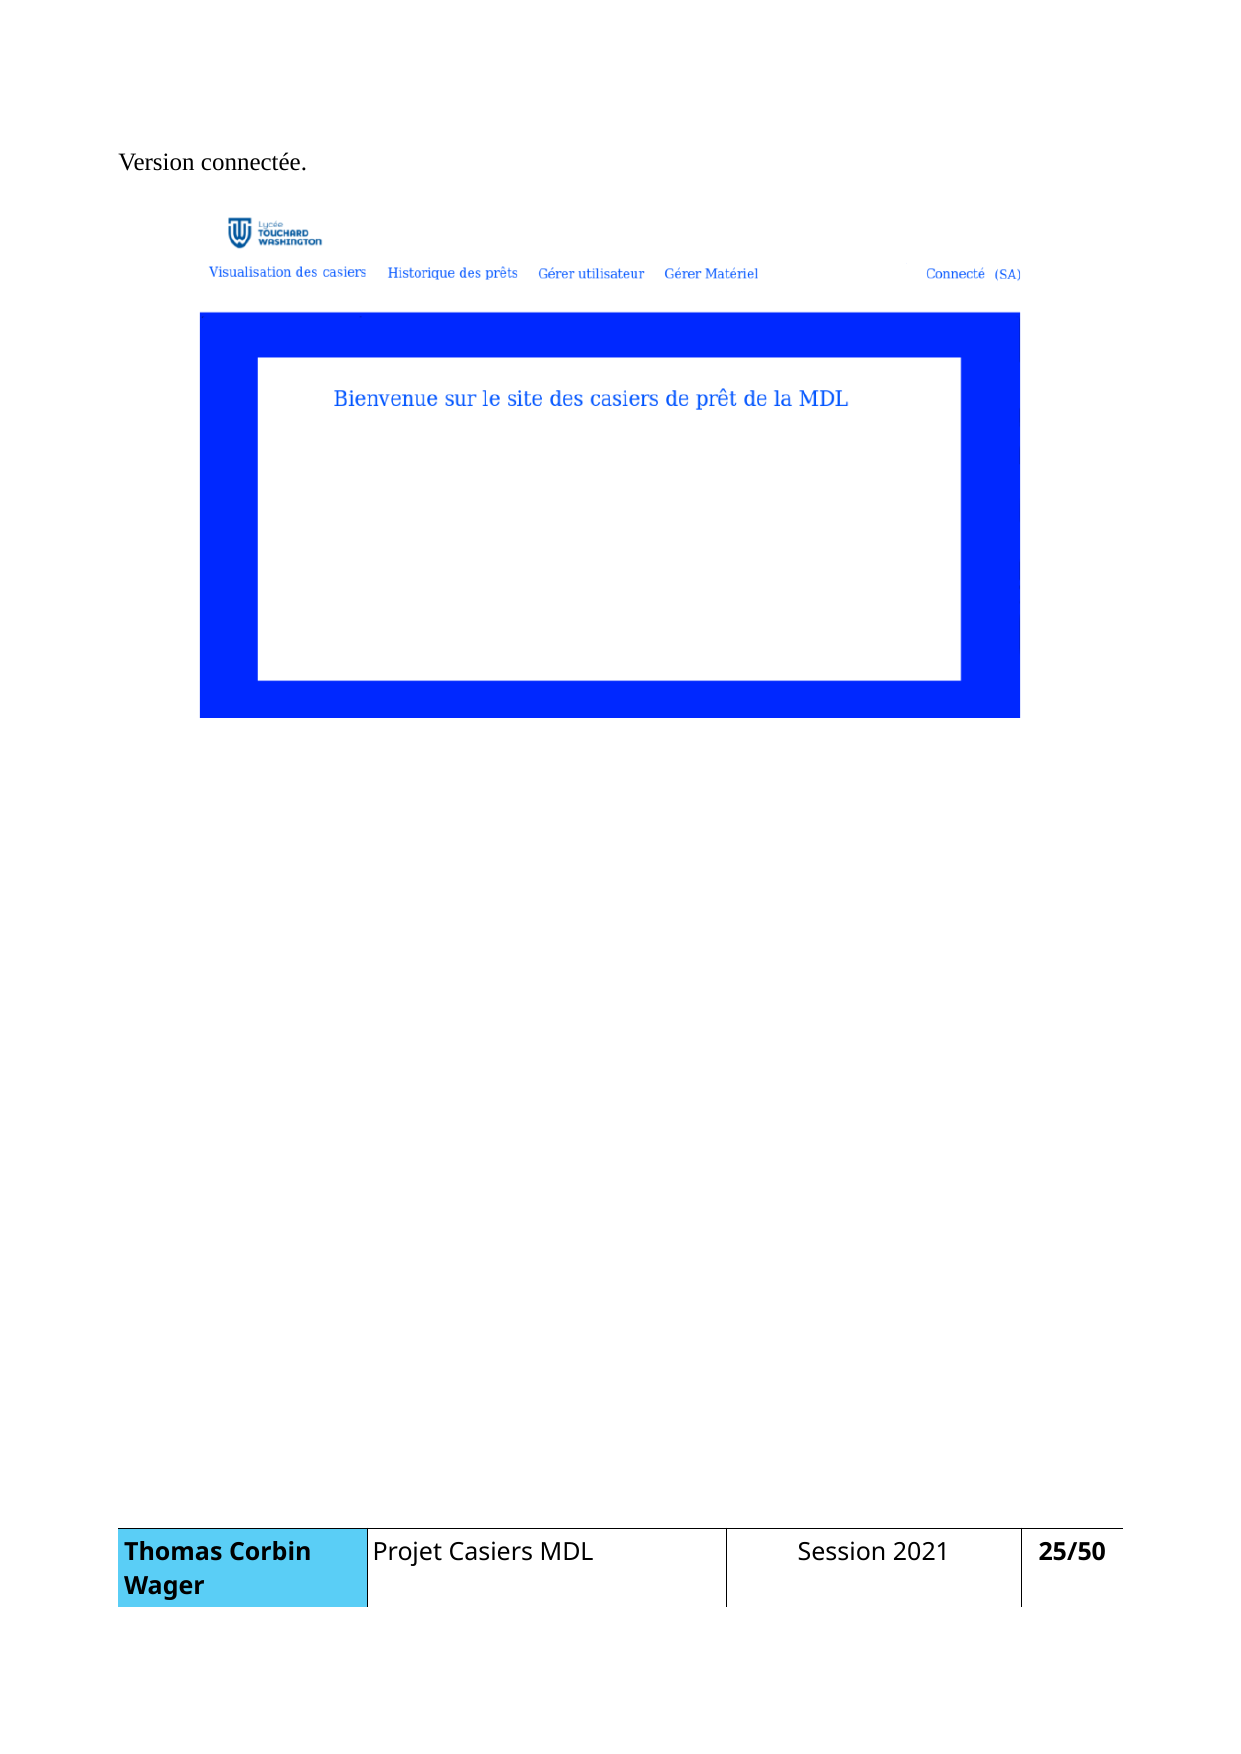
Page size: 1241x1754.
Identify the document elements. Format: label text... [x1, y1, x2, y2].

text Version connectée. [118, 147, 1122, 176]
picture [199, 202, 1021, 718]
